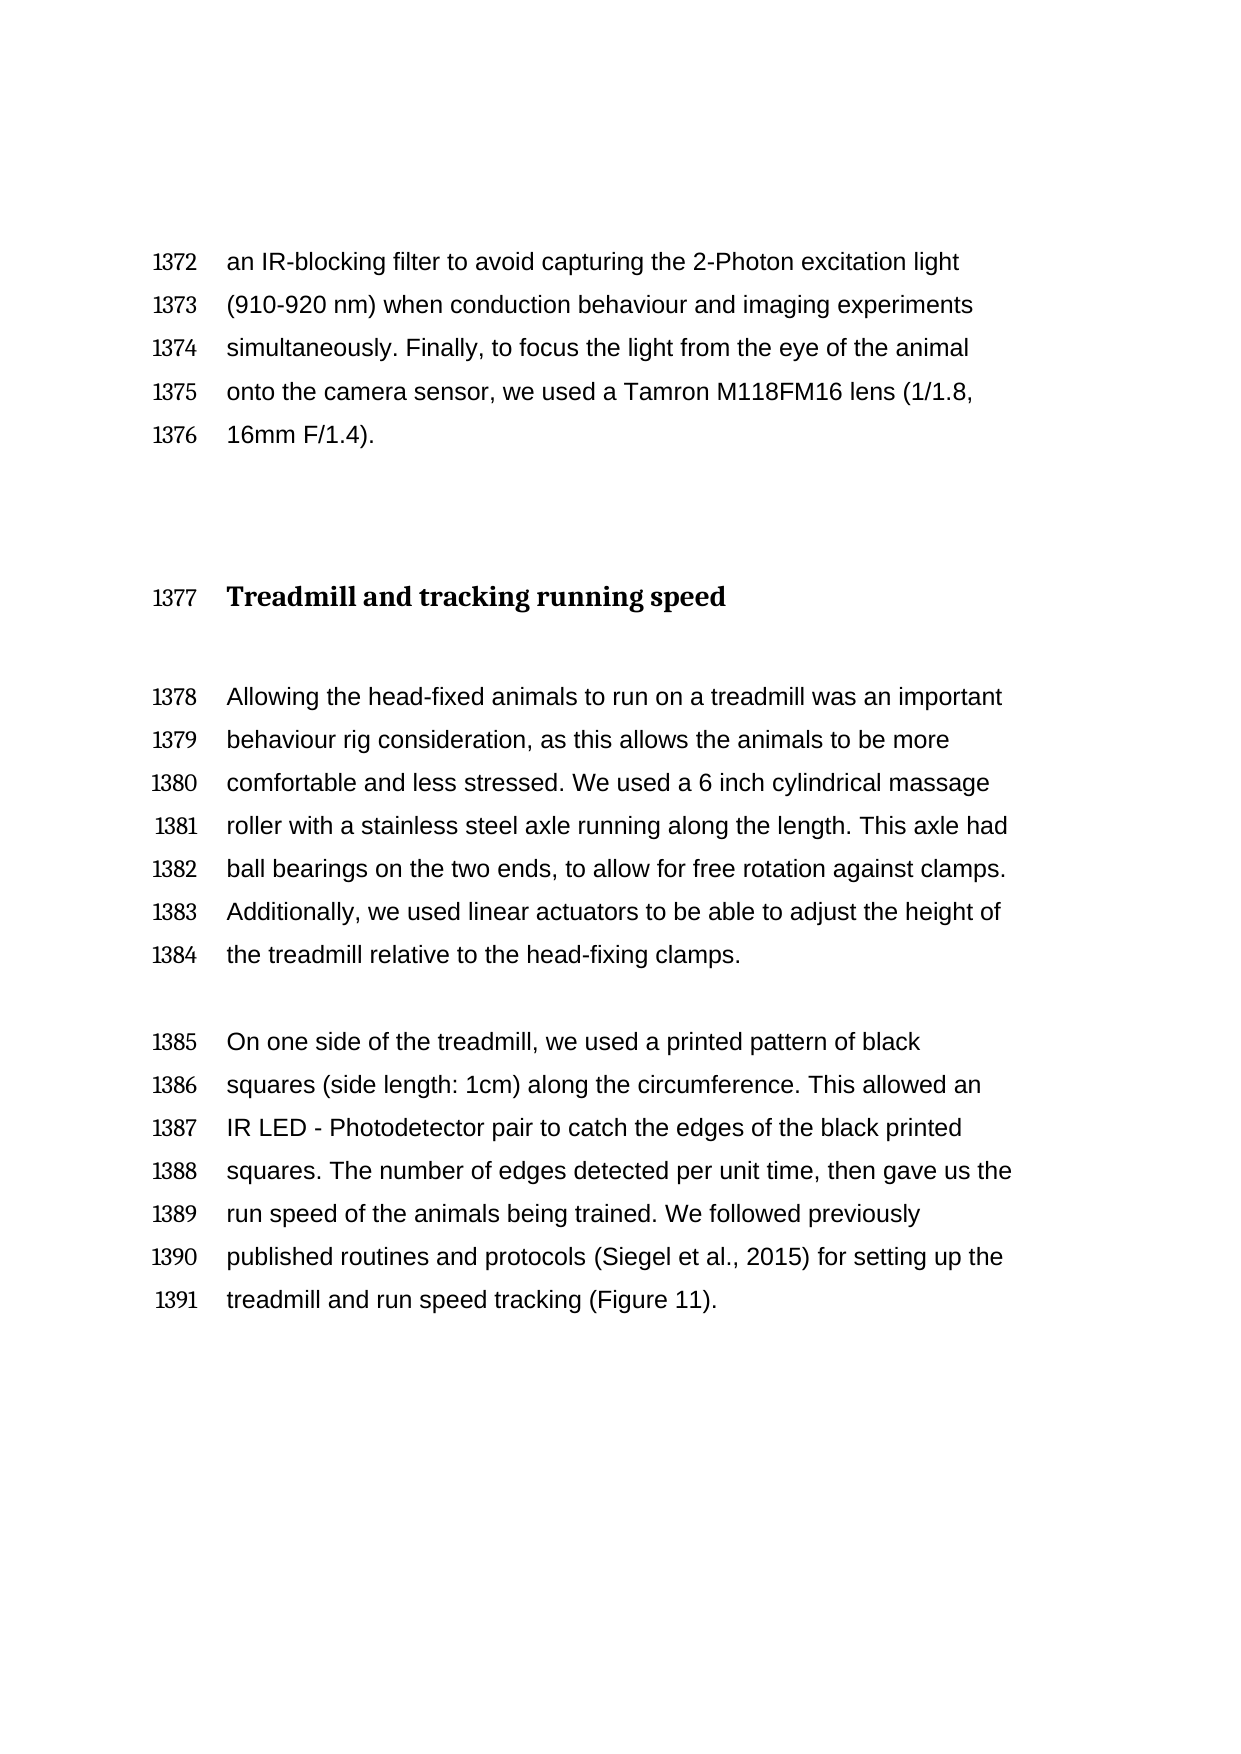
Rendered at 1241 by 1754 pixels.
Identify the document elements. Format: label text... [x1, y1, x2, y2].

text Allowing the head-fixed animals to run on a treadmill was an important behaviour rig consideration, as this allows the animals to be more comfortable and less stressed. We used a 6 inch cylindrical massage roller with a stainless steel axle running along the length. This axle had ball bearings on the two ends, to allow for free rotation against clamps. Additionally, we used linear actuators to be able to adjust the height of the treadmill relative to the head-fixing clamps. [226, 682, 1014, 969]
text On one side of the treadmill, we used a printed pattern of black squares (side length: 1cm) along the circumference. This allowed an IR LED - Photodetector pair to catch the edges of the black printed squares. The number of edges detected per unit time, then gave us the run speed of the animals being trained. We followed previously published routines and protocols (Siegel et al., 2015) for setting up the treadmill and run speed tracking (Figure 11). [226, 1027, 1014, 1314]
text an IR-blocking filter to avoid capturing the 2-Photon excitation light (910-920 nm) when conduction behaviour and imaging experiments simultaneously. Finally, to focus the light from the eye of the animal onto the camera sensor, we used a Tamron M118FM16 lens (1/1.8, 16mm F/1.4). [226, 247, 1014, 448]
subtitle Treadmill and tracking running speed [226, 580, 1014, 613]
